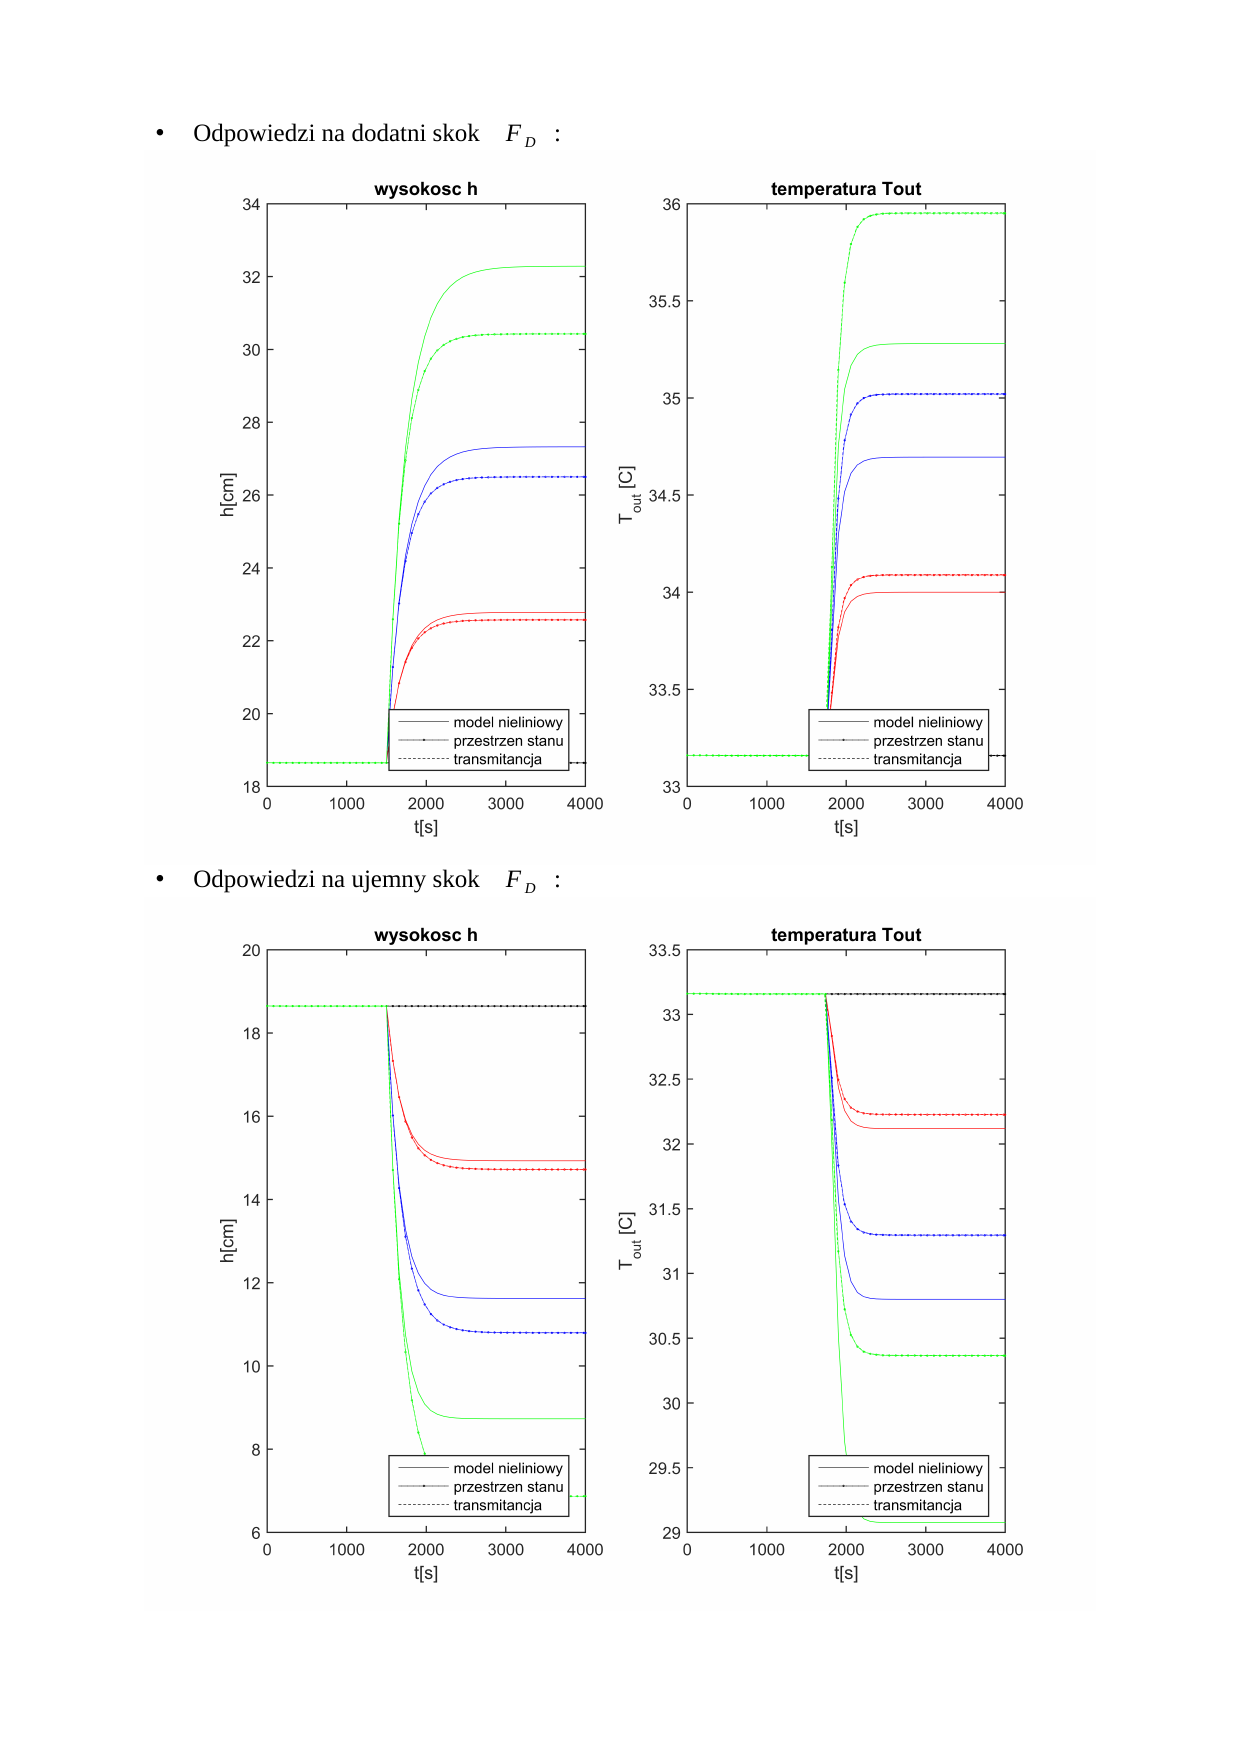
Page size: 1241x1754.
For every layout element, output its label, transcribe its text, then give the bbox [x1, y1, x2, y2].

list Odpowiedzi na ujemny skok : [156, 864, 1122, 897]
picture [143, 897, 1097, 1611]
picture [143, 150, 1097, 865]
list Odpowiedzi na dodatni skok : [156, 118, 1122, 151]
